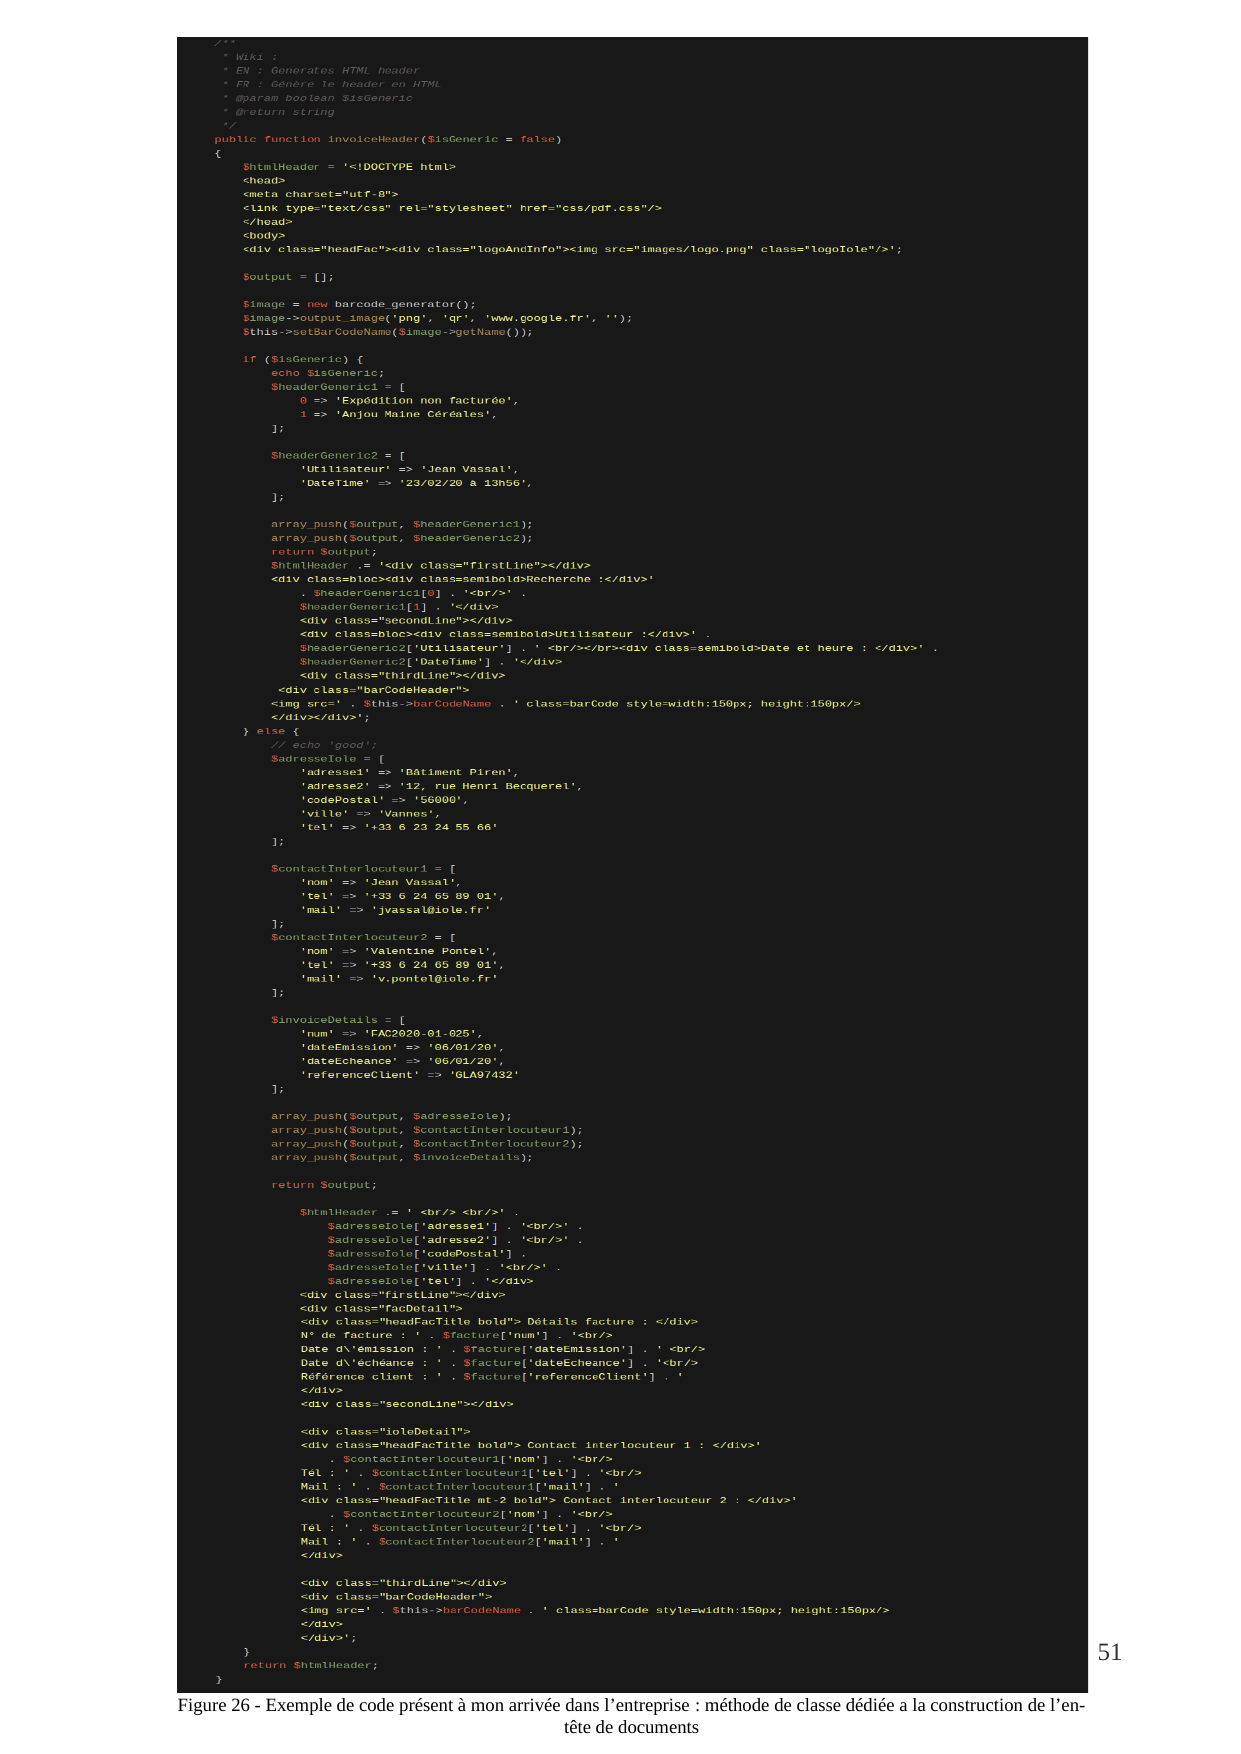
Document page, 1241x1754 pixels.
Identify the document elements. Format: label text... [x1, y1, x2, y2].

text Figure 26 - Exemple de code présent à mon arrivée dans l’entreprise : méthode de classe dédiée a la construction de l’en-tête de documents [175, 1694, 1088, 1737]
picture [175, 36, 1089, 1694]
